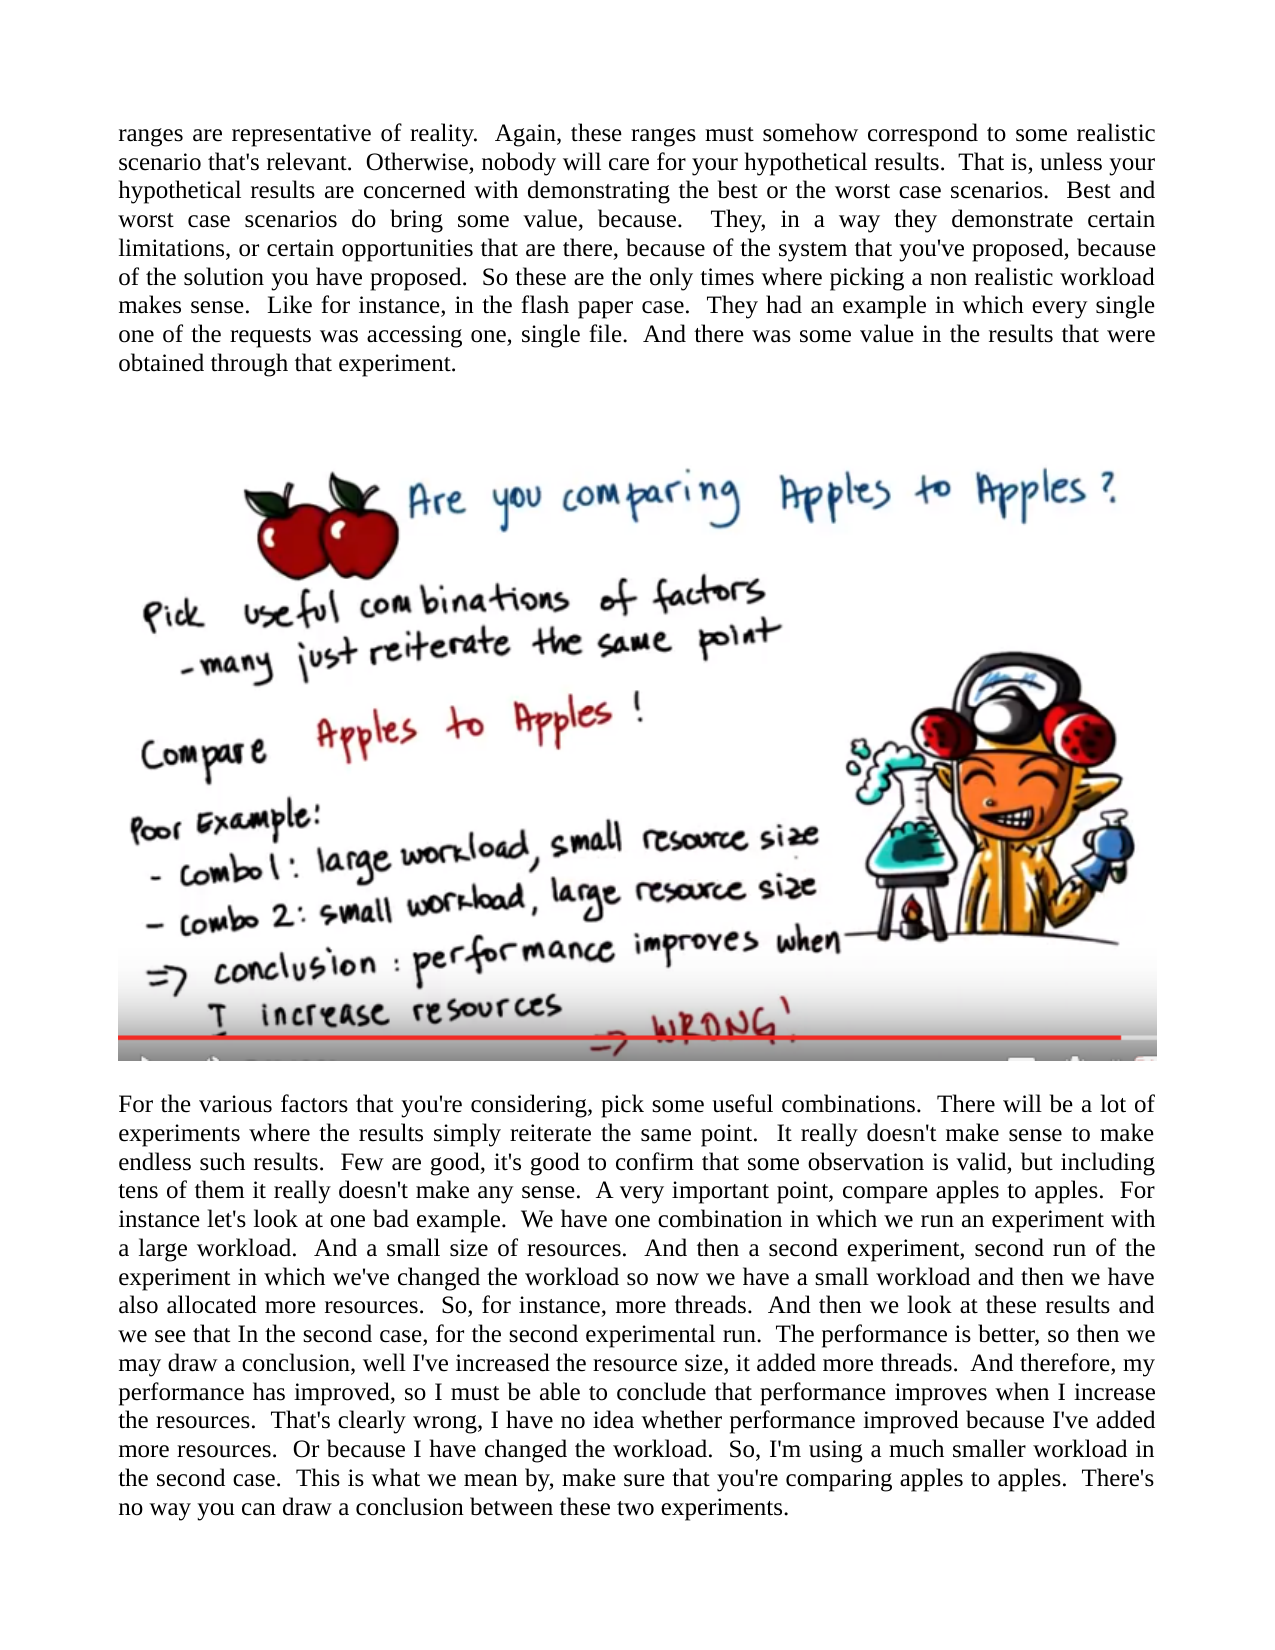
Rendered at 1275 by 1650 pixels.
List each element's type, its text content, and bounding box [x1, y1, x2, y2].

text ranges are representative of reality. Again, these ranges must somehow correspond to some realistic scenario that's relevant. Otherwise, nobody will care for your hypothetical results. That is, unless your hypothetical results are concerned with demonstrating the best or the worst case scenarios. Best and worst case scenarios do bring some value, because. They, in a way they demonstrate certain limitations, or certain opportunities that are there, because of the system that you've proposed, because of the solution you have proposed. So these are the only times where picking a non realistic workload makes sense. Like for instance, in the flash paper case. They had an example in which every single one of the requests was accessing one, single file. And there was some value in the results that were obtained through that experiment. [118, 118, 1157, 377]
picture [118, 463, 1157, 1061]
text For the various factors that you're considering, pick some useful combinations. There will be a lot of experiments where the results simply reiterate the same point. It really doesn't make sense to make endless such results. Few are good, it's good to confirm that some observation is valid, but including tens of them it really doesn't make any sense. A very important point, compare apples to apples. For instance let's look at one bad example. We have one combination in which we run an experiment with a large workload. And a small size of resources. And then a second experiment, second run of the experiment in which we've changed the workload so now we have a small workload and then we have also allocated more resources. So, for instance, more threads. And then we look at these results and we see that In the second case, for the second experimental run. The performance is better, so then we may draw a conclusion, well I've increased the resource size, it added more threads. And therefore, my performance has improved, so I must be able to conclude that performance improves when I increase the resources. That's clearly wrong, I have no idea whether performance improved because I've added more resources. Or because I have changed the workload. So, I'm using a much smaller workload in the second case. This is what we mean by, make sure that you're comparing apples to apples. There's no way you can draw a conclusion between these two experiments. [118, 1089, 1157, 1520]
